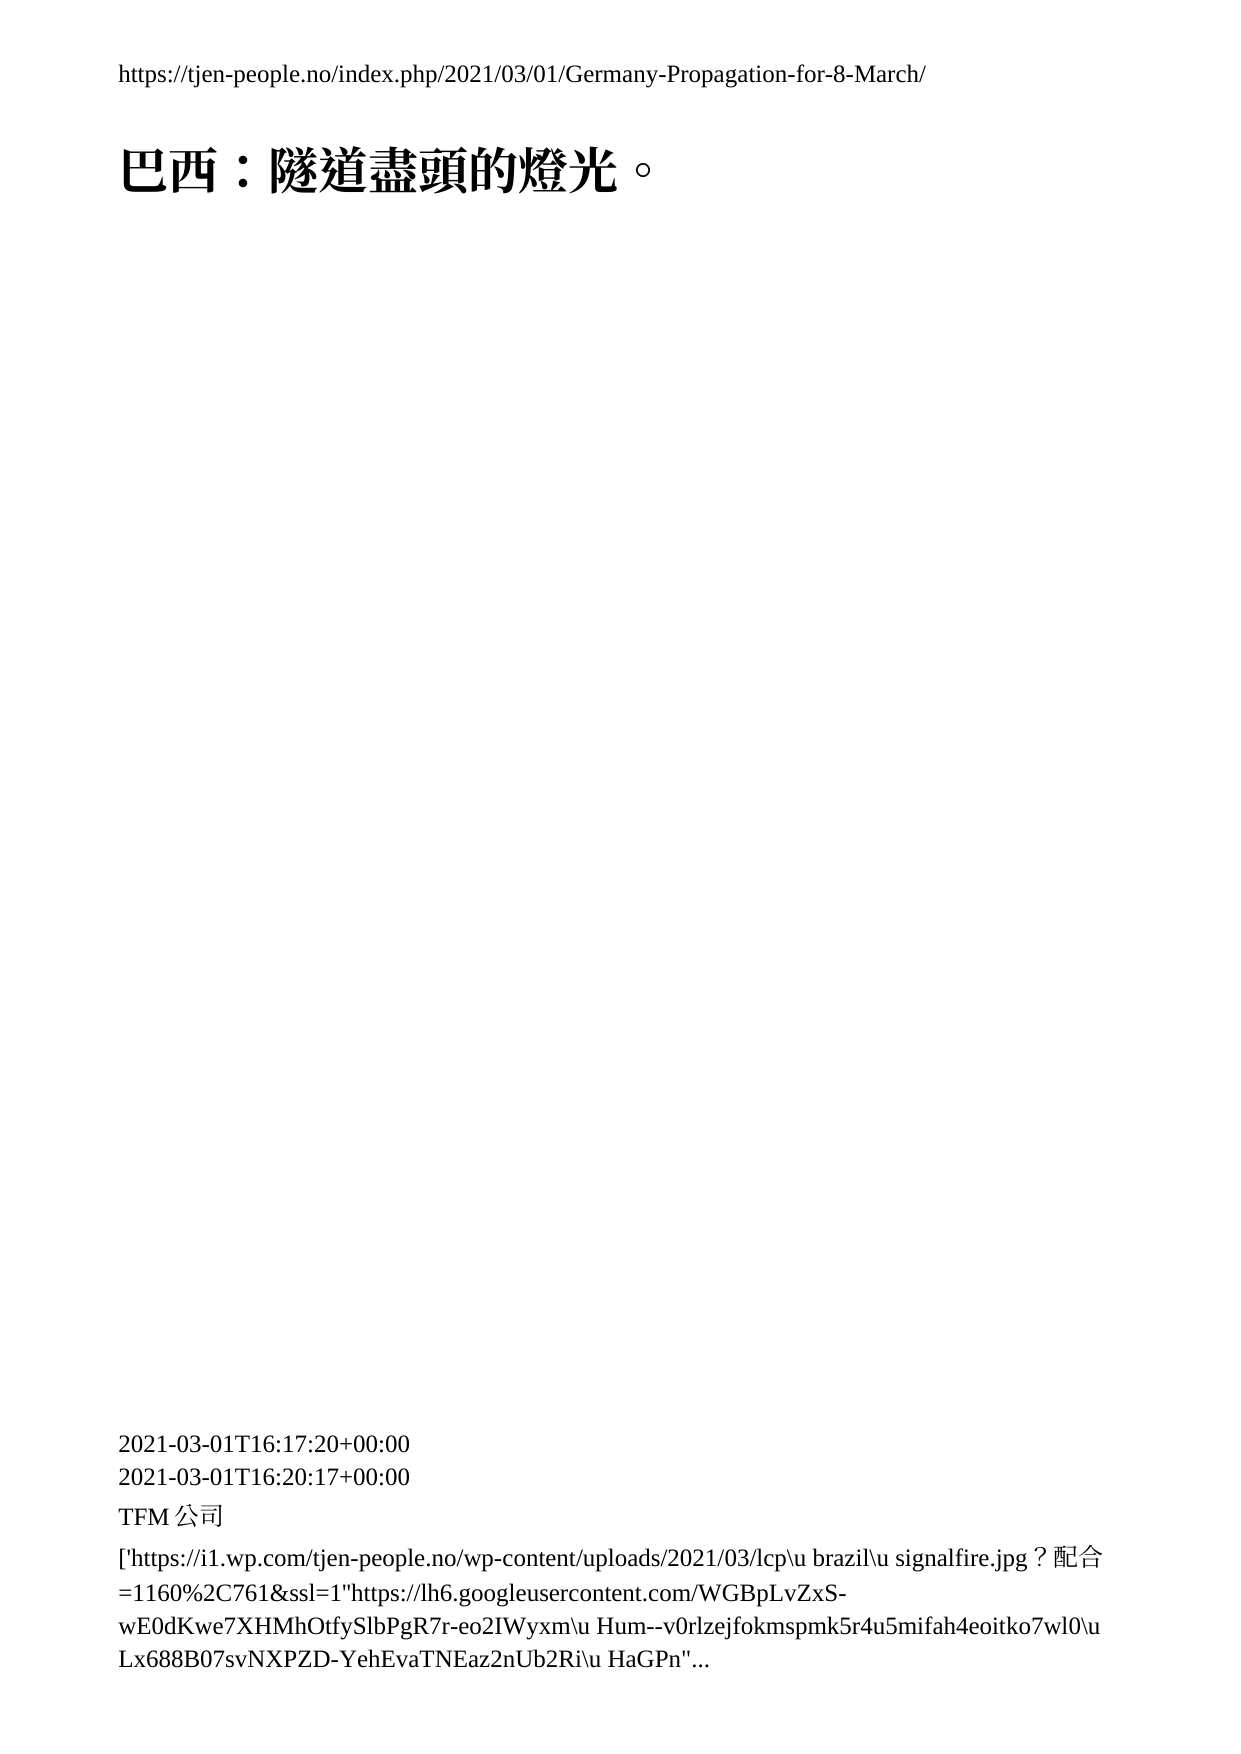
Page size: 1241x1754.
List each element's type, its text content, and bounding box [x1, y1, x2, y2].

subtitle 巴西：隧道盡頭的燈光。 [118, 132, 1181, 203]
text 2021-03-01T16:17:20+00:00 2021-03-01T16:20:17+00:00 TFM公司 ['https://i1.wp.com/tjen-people.no/wp-content/uploads/2021/03/lcp\u brazil\u signalfire.jpg？配合=1160%2C761&ssl=1''https://lh6.googleusercontent.com/WGBpLvZxS-wE0dKwe7XHMhOtfySlbPgR7r-eo2IWyxm\u Hum--v0rlzejfokmspmk5r4u5mifah4eoitko7wl0\u Lx688B07svNXPZD-YehEvaTNEaz2nUb2Ri\u HaGPn"... [“拉丁美洲”] 來自為人民媒體服務的評論員。 我們在巴西的同志們，在新民主主義報紙《新民主主義》（A Nova Democracy，AND）上，在他的一位每週領導人的文章中寫道，在經濟危機和數十萬人死亡的健康問題所造成的時代，隧道盡頭的光明是革命運動。 Semanal編輯-A luz no tunnel（8.5）（一月） 他們在今年的第一屆領導層會議上寫道，巴西在第二波Covid-19大瘟疫的中期進入了新的一年，在由Jair Bolsonaro領導的大規模謀殺政府的領導下，那裡存在著大量的長期孤立、貧困加劇、缺乏感染保護和高失業率。同志們寫信說，把這種情況稱為危機是有害的。 他們還寫道，伴隨而來的疫苗接種過程在帝國主義的土地上全面展開，這與巴西和第三世界其他國家的情況相去甚遠。歐盟國家、日本和美國阻止了世貿組織提出的更新Covid-19疫苗專利的建議，而且價格居高不下，有利於這些國家的大型醫藥壟斷公司。另一種危害人類罪，主要是第三世界的窮人。 同時，同志們描述說，警察對群眾的暴力行為有所增加，該國部分地區20多年來槍殺了更多的人，里約熱內盧警察槍殺了22名兒童，其中8人在2020年死亡。該報寫道，在巴西經濟和衛生事業有史以來最嚴重崩潰的基礎上，巴西自上而下在整個政治體系中遭受嚴重的血液中毒。 他們最後寫道，這種情況也包含著最終實現整個社會舊建築大而轟隆的改造的機會。他們問，巴西是否在21世紀的第三個十年。世紀終於來到了一個歷史性的十字路口？他們寫道，只有時間能證明一切，但所有的民主黨人和革命者都有責任相信並表現得像那樣。他們寫道，革命的外部關係各不相同，但革命的需要總是存在的。需求並沒有變化，只是它將贏得的機會。 需要一個強有力的革命運動，由無產階級領導，有明確的、不可戰勝的戰略，在農民和城市貧民的最深處組織起來，搖搖欲墜，這是一個永恆的需要。這是隧道盡頭的光。照片：用肥沃農民（LCP）的旗幟進行營銷。 親愛的讀者：， 我們需要你的支援，以繼續存在和發展的工作。我們需要錢來建造儲藏設施、程式和其他操作。 你喜歡我們寫的東西嗎？支援我們的貢獻，無論大小，並使之成為堅定的支援。我們也希望提示和文章歡迎，我們感謝您分享我們的東西上。 你想聯絡其他革命者嗎？把我們的聯絡日程寫下來，我們會聯絡的。我們鼓勵在網上謹慎行事，並建議使用加密電子郵件和TOR或VPN。 [階級鬥爭，“鎮壓”，“鎮壓”，“革命”] https://tjen-people.no/index.php/2021/03/01/brasil-light-i-end-of-tunnel/ [118, 1429, 1181, 1673]
